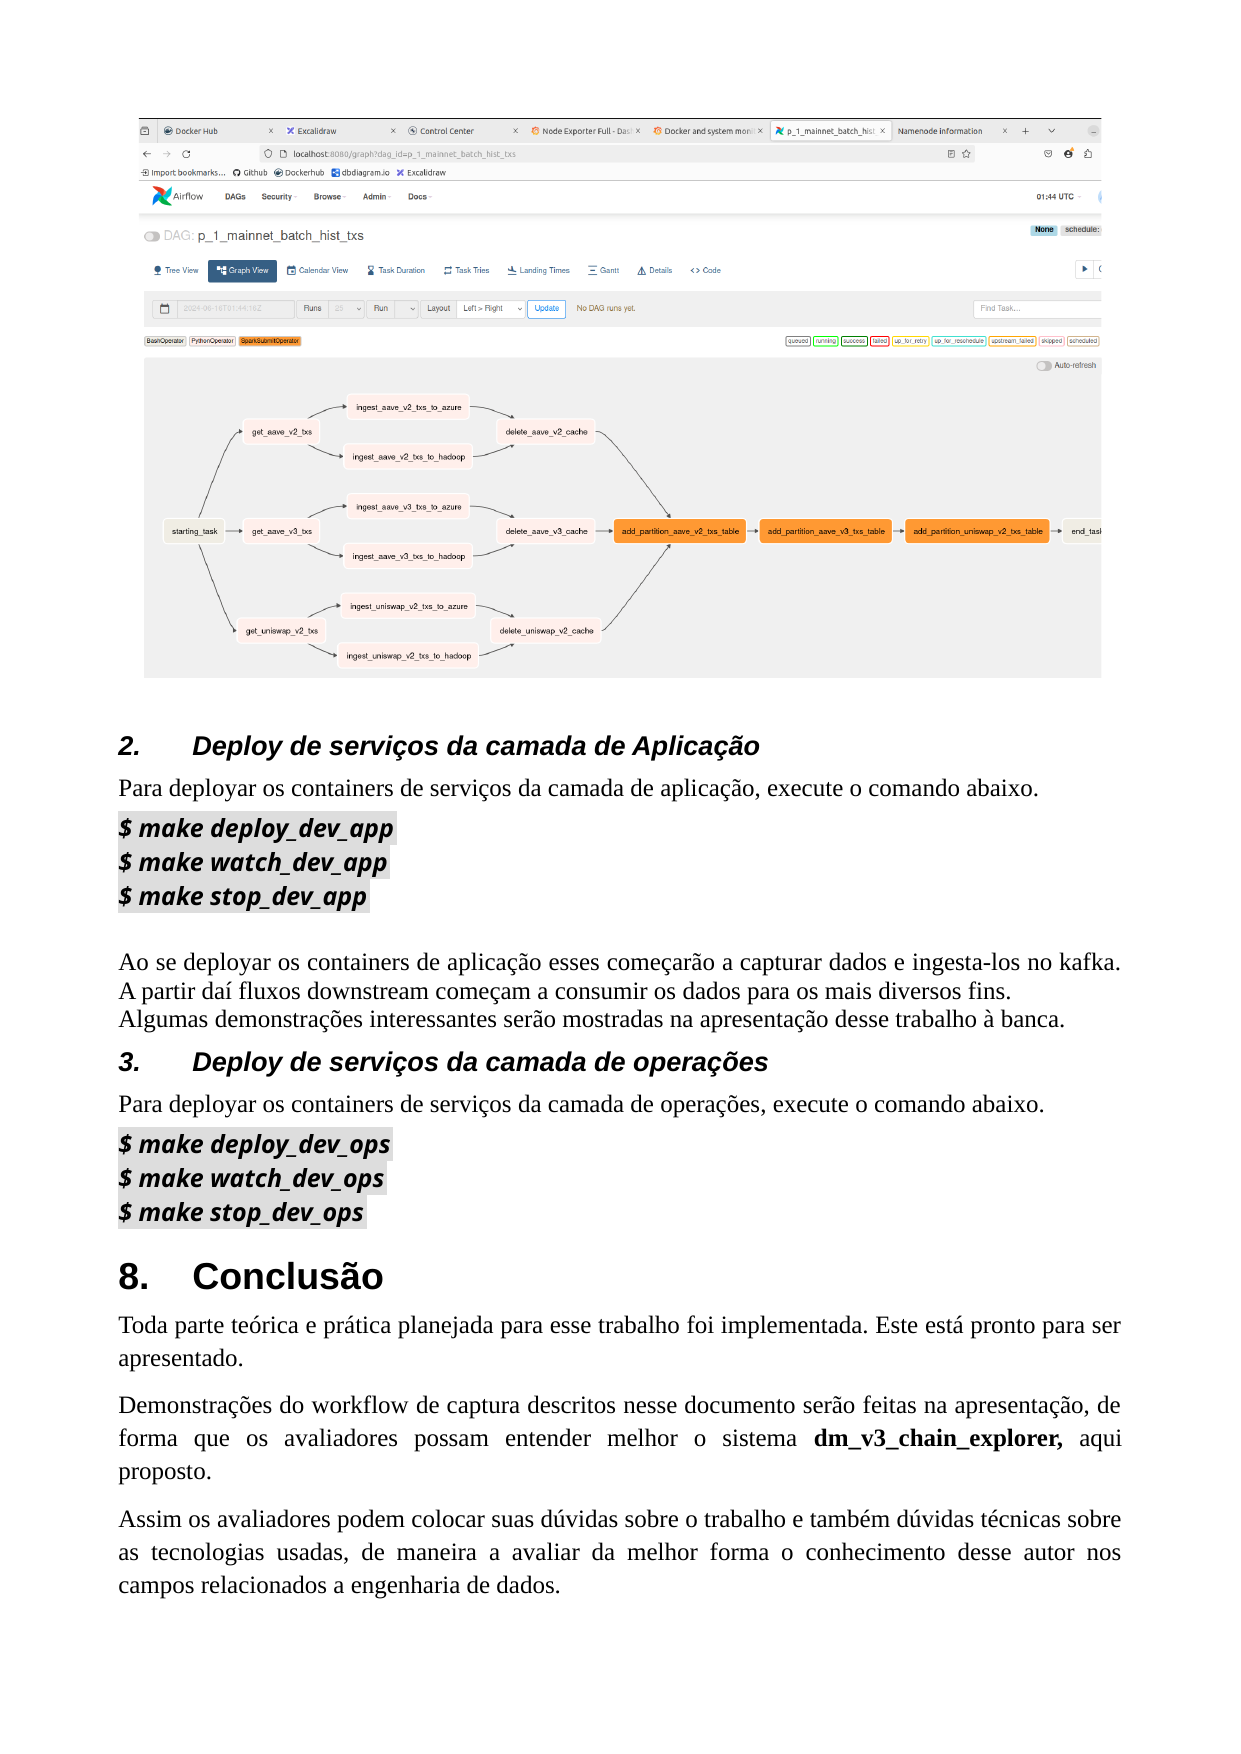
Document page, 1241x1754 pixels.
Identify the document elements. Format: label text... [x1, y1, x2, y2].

subtitle Conclusão [118, 1254, 1122, 1297]
text $ make stop_dev_ops [118, 1195, 1122, 1229]
text Demonstrações do workflow de captura descritos nesse documento serão feitas na apresentação, de forma que os avaliadores possam entender melhor o sistema dm_v3_chain_explorer, aqui proposto. [118, 1390, 1122, 1485]
text Para deployar os containers de serviços da camada de operações, execute o comando abaixo. [118, 1089, 1122, 1118]
subtitle Deploy de serviços da camada de Aplicação [118, 729, 1122, 761]
text Ao se deployar os containers de aplicação esses começarão a capturar dados e ingesta-los no kafka. A partir daí fluxos downstream começam a consumir os dados para os mais diversos fins. [118, 947, 1122, 1004]
picture [138, 118, 1102, 678]
text $ make watch_dev_app [118, 845, 1122, 879]
text Algumas demonstrações interessantes serão mostradas na apresentação desse trabalho à banca. [118, 1004, 1122, 1033]
text $ make deploy_dev_app [118, 811, 1122, 845]
text Toda parte teórica e prática planejada para esse trabalho foi implementada. Este está pronto para ser apresentado. [118, 1310, 1122, 1371]
text $ make deploy_dev_ops [118, 1127, 1122, 1161]
text Assim os avaliadores podem colocar suas dúvidas sobre o trabalho e também dúvidas técnicas sobre as tecnologias usadas, de maneira a avaliar da melhor forma o conhecimento desse autor nos campos relacionados a engenharia de dados. [118, 1504, 1122, 1599]
text $ make watch_dev_ops [118, 1161, 1122, 1195]
text Para deployar os containers de serviços da camada de aplicação, execute o comando abaixo. [118, 773, 1122, 802]
subtitle Deploy de serviços da camada de operações [118, 1046, 1122, 1077]
text $ make stop_dev_app [118, 879, 1122, 913]
